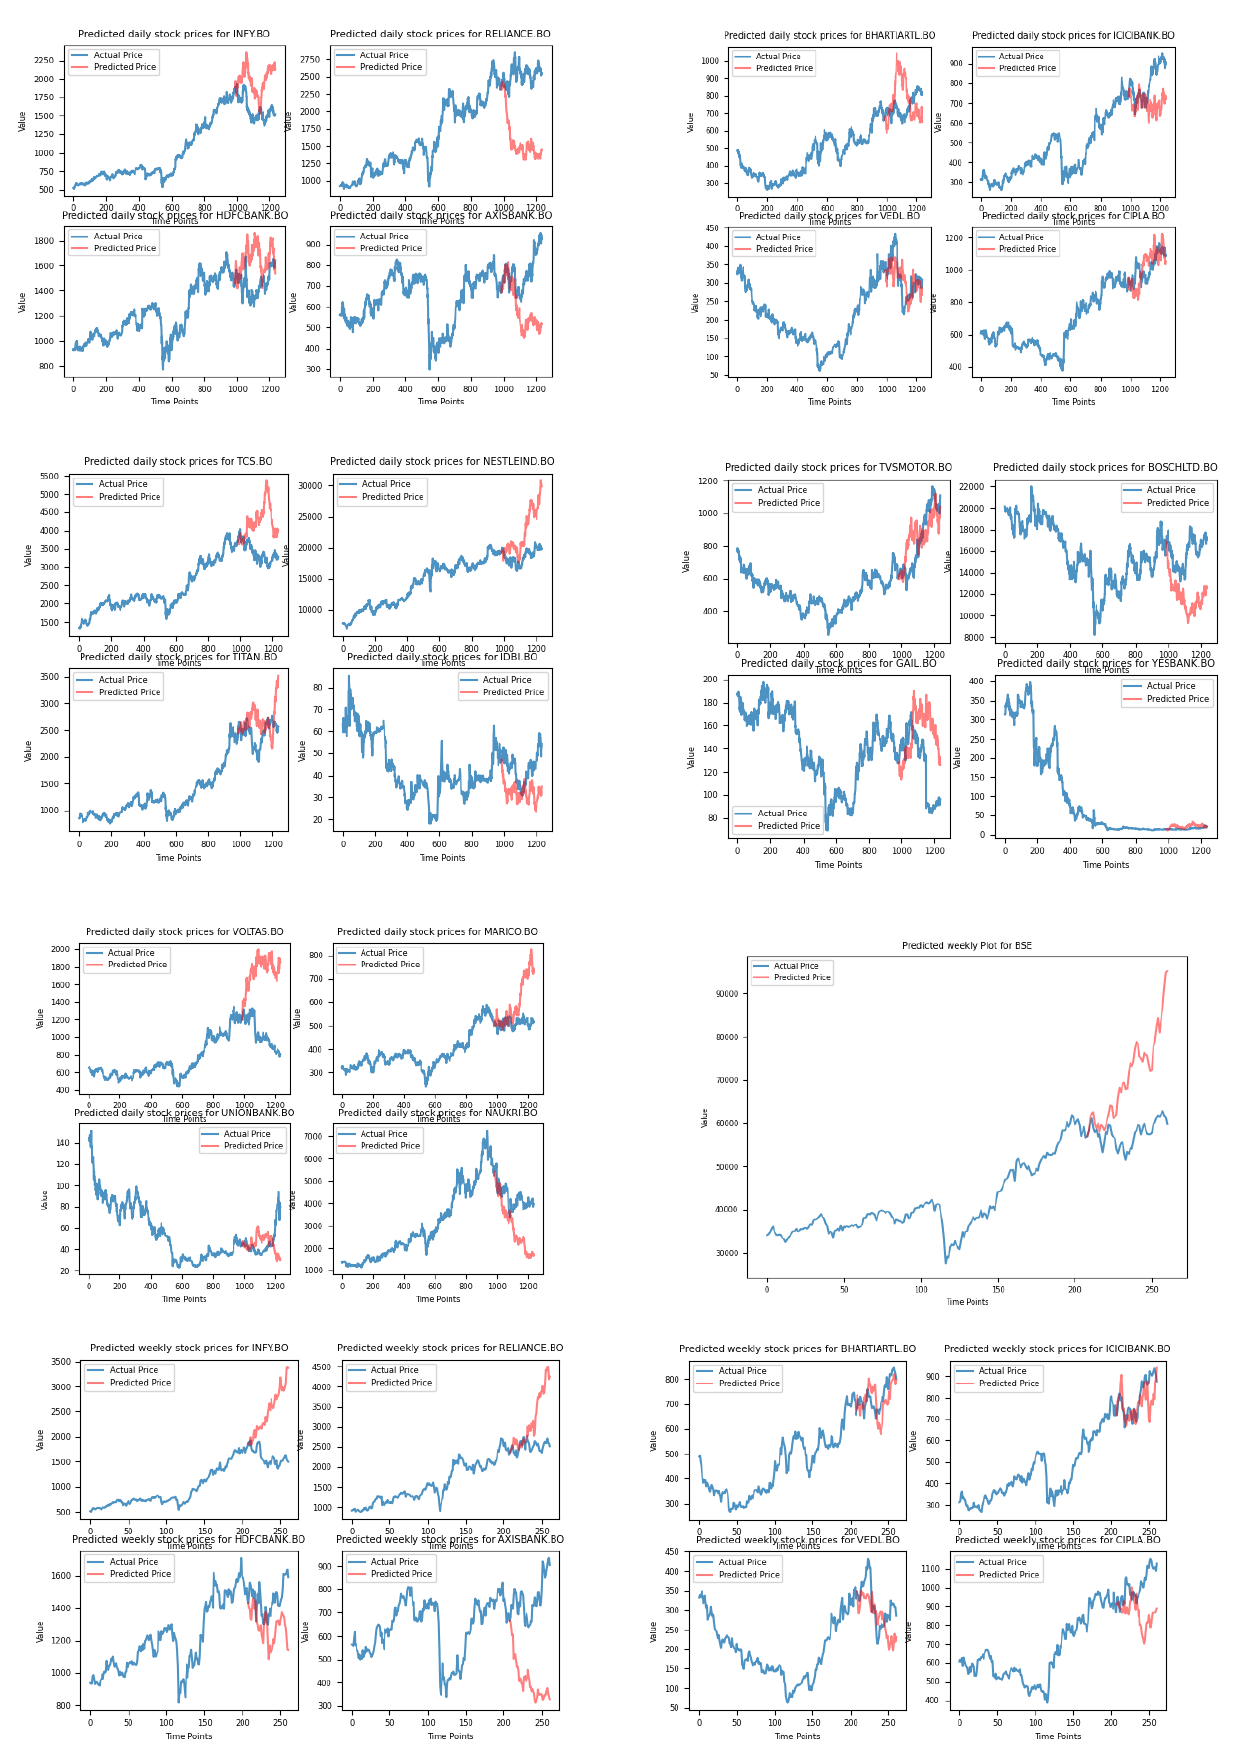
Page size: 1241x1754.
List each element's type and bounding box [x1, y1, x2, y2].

picture [7, 19, 585, 421]
picture [7, 448, 574, 872]
picture [17, 914, 566, 1314]
picture [17, 1330, 583, 1754]
picture [688, 930, 1209, 1319]
picture [662, 447, 1240, 881]
picture [671, 23, 1195, 415]
picture [625, 1332, 1190, 1754]
